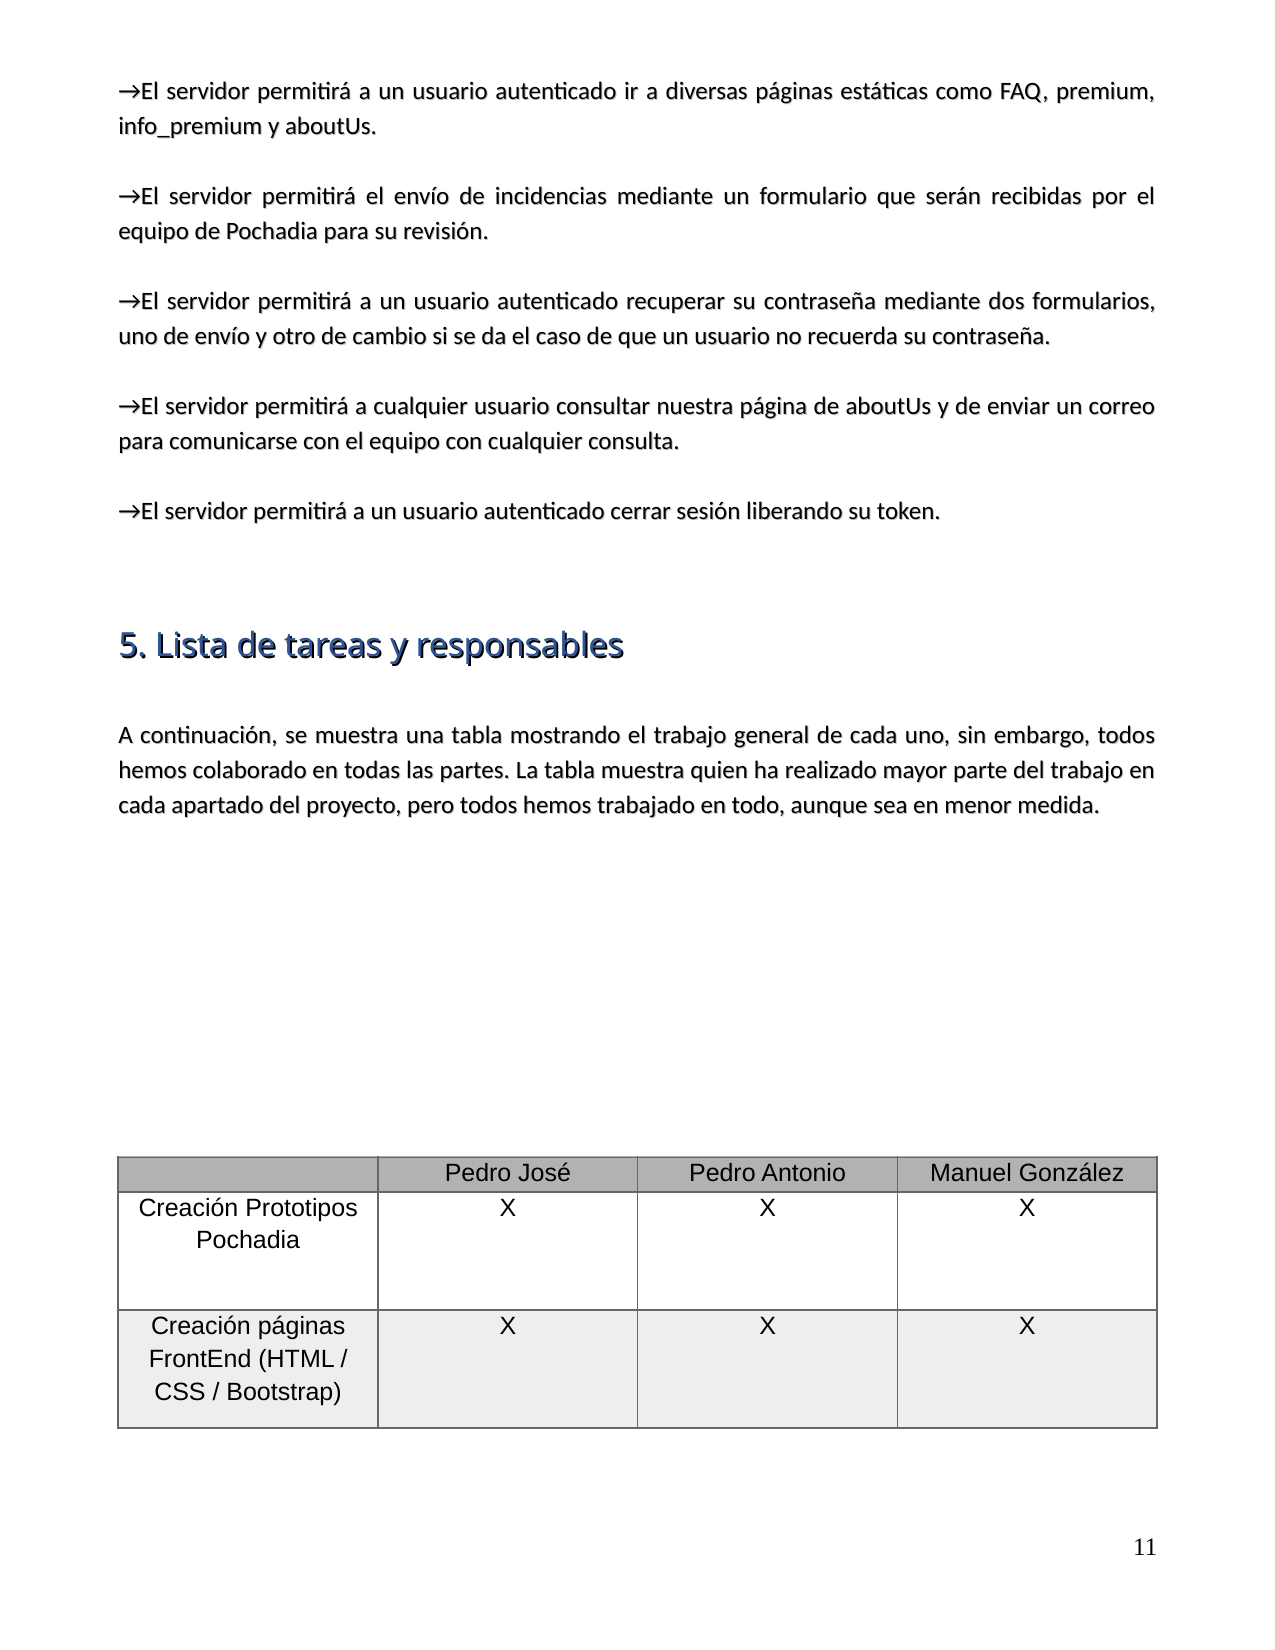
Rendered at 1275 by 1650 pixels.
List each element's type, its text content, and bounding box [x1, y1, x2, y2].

table_cell X [898, 1311, 1156, 1427]
text →El servidor permitirá a cualquier usuario consultar nuestra página de aboutUs y de enviar un correo para comunicarse con el equipo con cualquier consulta. [118, 390, 1157, 456]
table_cell X [379, 1193, 637, 1309]
table_cell X [379, 1311, 637, 1427]
table_cell X [638, 1193, 897, 1309]
table_cell X [898, 1193, 1156, 1309]
table_header Pedro José [379, 1158, 637, 1191]
table_header Pedro Antonio [638, 1158, 897, 1191]
table_header [119, 1158, 377, 1191]
table_header Manuel González [898, 1158, 1156, 1191]
text →El servidor permitirá a un usuario autenticado cerrar sesión liberando su token. [118, 495, 1157, 526]
text A continuación, se muestra una tabla mostrando el trabajo general de cada uno, sin embargo, todos hemos colaborado en todas las partes. La tabla muestra quien ha realizado mayor parte del trabajo en cada apartado del proyecto, pero todos hemos trabajado en todo, aunque sea en menor medida. [118, 719, 1157, 820]
text →El servidor permitirá el envío de incidencias mediante un formulario que serán recibidas por el equipo de Pochadia para su revisión. [118, 180, 1157, 246]
subtitle 5. Lista de tareas y responsables [118, 621, 1157, 666]
text →El servidor permitirá a un usuario autenticado ir a diversas páginas estáticas como FAQ, premium, info_premium y aboutUs. [118, 75, 1157, 141]
table_cell X [638, 1311, 897, 1427]
table_cell Creación Prototipos Pochadia [119, 1193, 377, 1309]
text →El servidor permitirá a un usuario autenticado recuperar su contraseña mediante dos formularios, uno de envío y otro de cambio si se da el caso de que un usuario no recuerda su contraseña. [118, 285, 1157, 351]
table_cell Creación páginas FrontEnd (HTML / CSS / Bootstrap) [119, 1311, 377, 1427]
